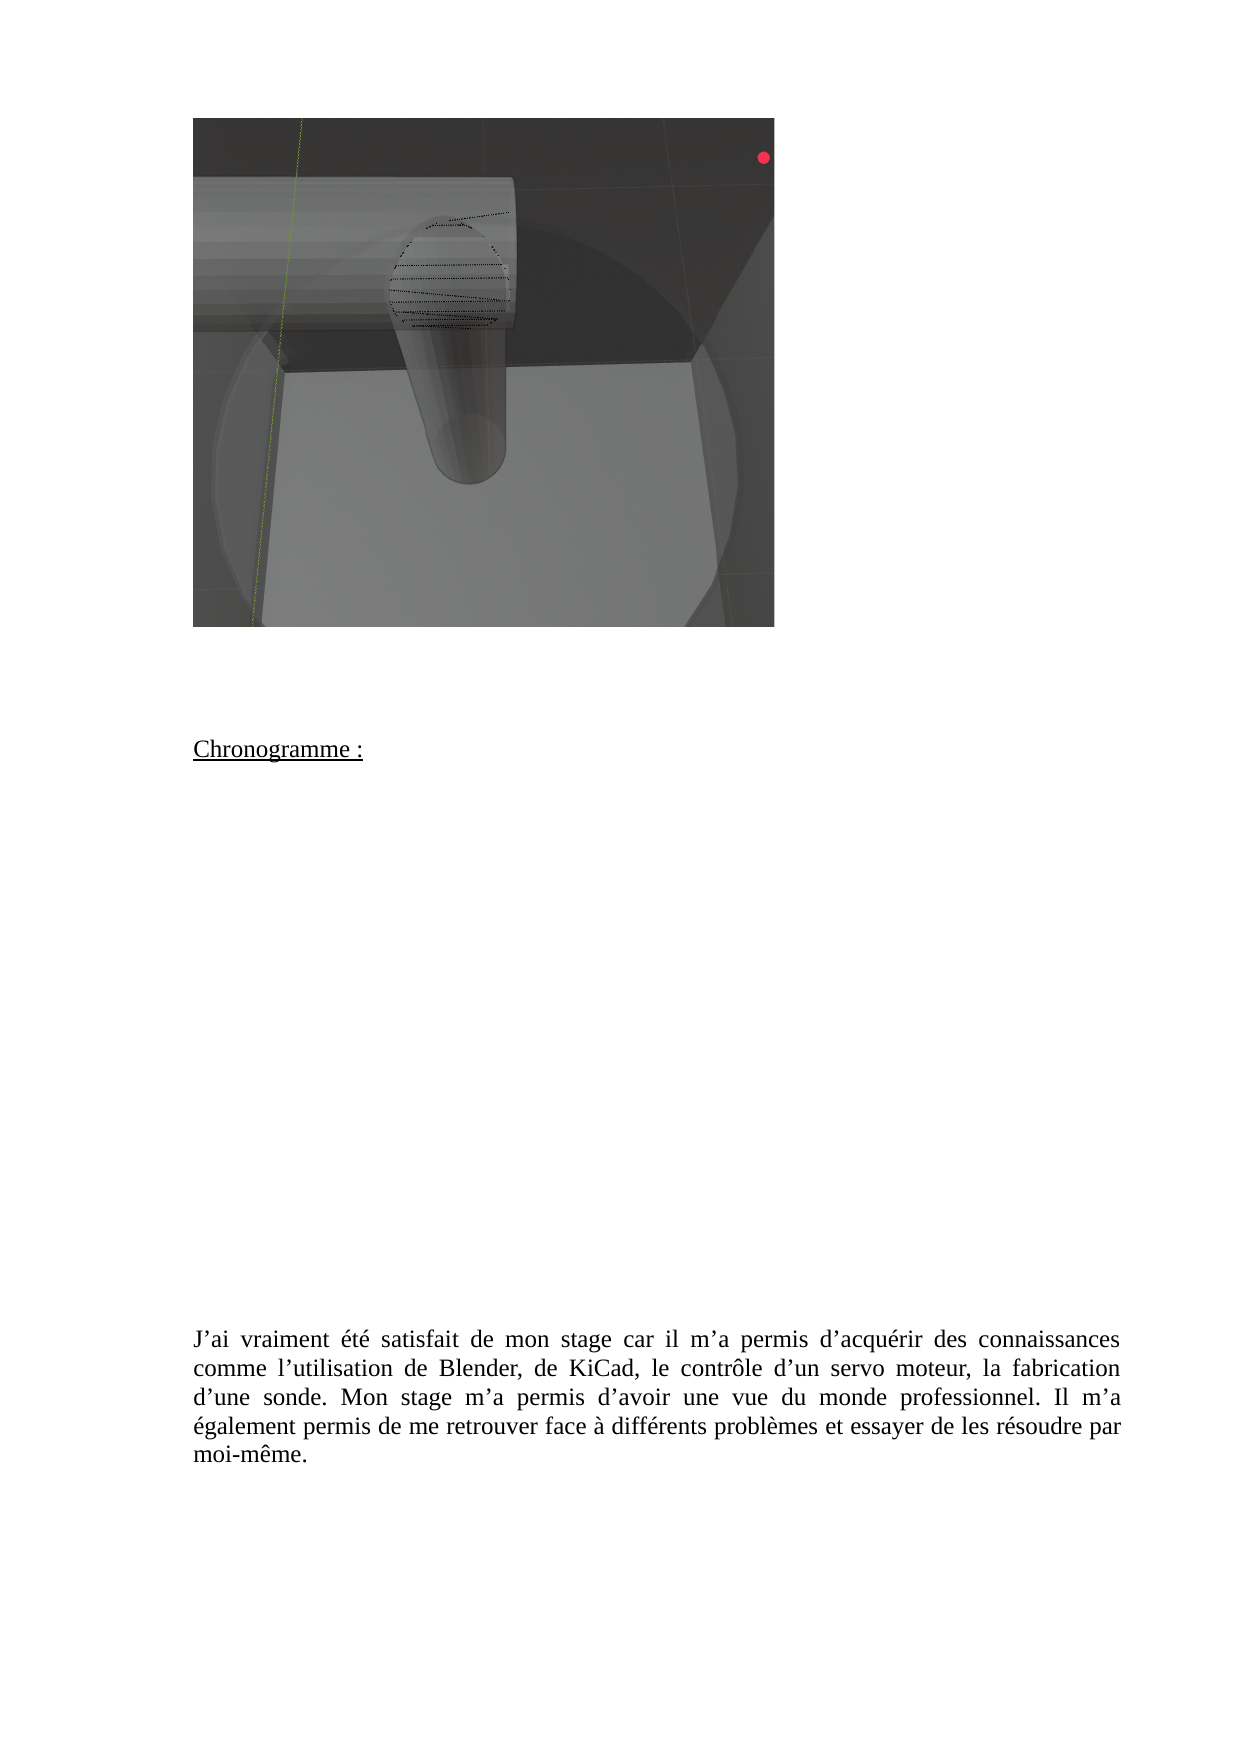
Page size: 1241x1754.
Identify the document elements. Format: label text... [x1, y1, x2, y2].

list Chronogramme : [193, 734, 1122, 763]
list J’ai vraiment été satisfait de mon stage car il m’a permis d’acquérir des connaissances comme l’utilisation de Blender, de KiCad, le contrôle d’un servo moteur, la fabrication d’une sonde. Mon stage m’a permis d’avoir une vue du monde professionnel. Il m’a également permis de me retrouver face à différents problèmes et essayer de les résoudre par moi-même. [193, 1324, 1122, 1468]
